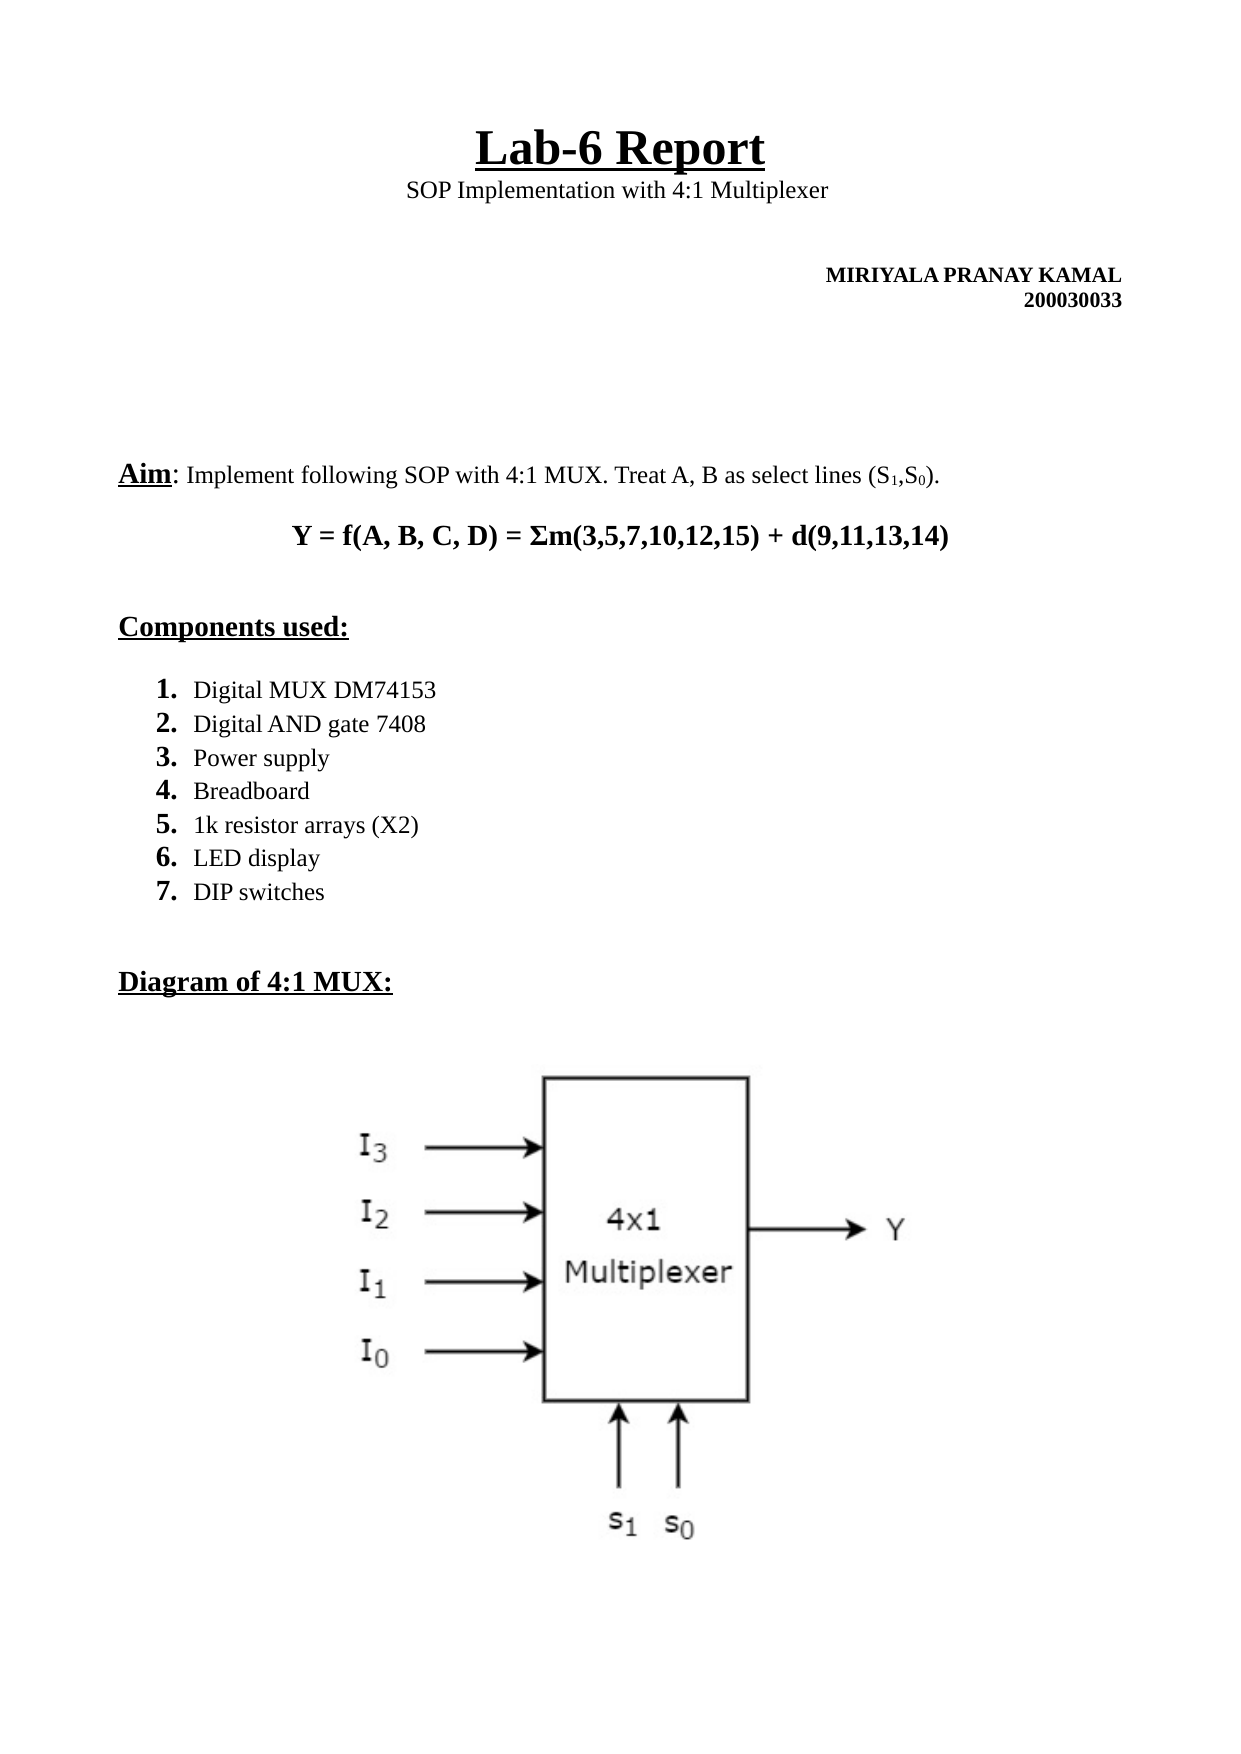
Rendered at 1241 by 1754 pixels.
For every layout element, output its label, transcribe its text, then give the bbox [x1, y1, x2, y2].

text Components used: [118, 609, 1122, 643]
picture [111, 1064, 1129, 1560]
text Y = f(A, B, C, D) = Σm(3,5,7,10,12,15) + d(9,11,13,14) [118, 518, 1122, 552]
list Power supply [156, 739, 1122, 772]
text SOP Implementation with 4:1 Multiplexer [118, 176, 1122, 204]
text Diagram of 4:1 MUX: [118, 964, 1122, 997]
list Breadboard [156, 772, 1122, 806]
list Digital AND gate 7408 [156, 705, 1122, 739]
list Digital MUX DM74153 [156, 672, 1122, 705]
list LED display [156, 839, 1122, 873]
text 200030033 [266, 287, 1122, 312]
text Aim: Implement following SOP with 4:1 MUX. Treat A, B as select lines (S1,S0). [118, 456, 1122, 489]
list DIP switches [156, 873, 1122, 906]
list 1k resistor arrays (X2) [156, 806, 1122, 839]
text MIRIYALA PRANAY KAMAL [118, 262, 1122, 287]
text Lab-6 Report [118, 118, 1122, 176]
